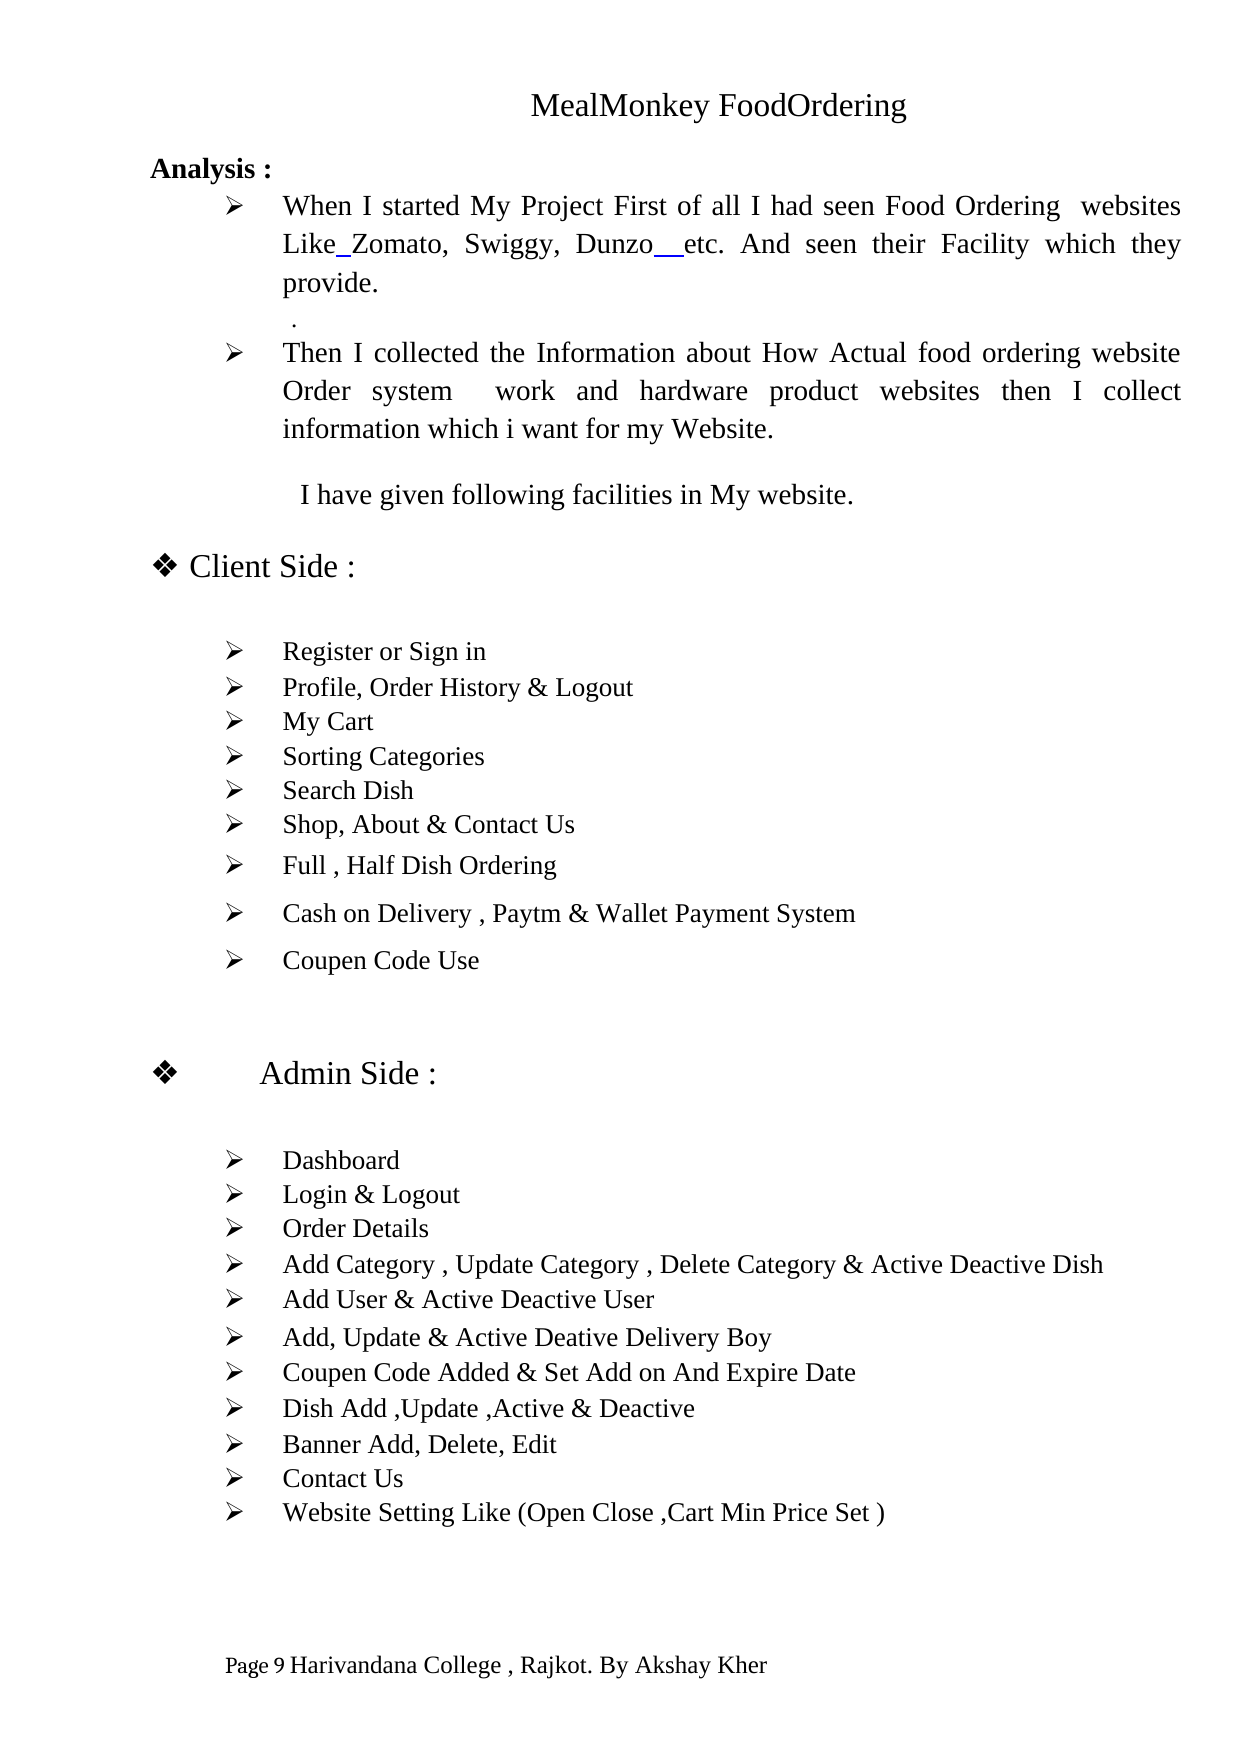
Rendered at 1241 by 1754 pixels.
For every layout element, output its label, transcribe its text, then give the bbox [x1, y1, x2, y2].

list Coupen Code Added & Set Add on And Expire Date [223, 1356, 1182, 1387]
list Login & Logout [223, 1178, 1182, 1209]
list Add User & Active Deactive User [223, 1283, 1182, 1314]
list Banner Add, Delete, Edit [223, 1428, 1182, 1459]
list Add, Update & Active Deative Delivery Boy [223, 1321, 1182, 1353]
list Order Details [223, 1212, 1182, 1243]
list Shop, About & Contact Us [223, 808, 1182, 839]
list My Cart [223, 705, 1182, 737]
text ❖ Admin Side : [150, 1048, 1185, 1094]
list Register or Sign in [223, 635, 1182, 666]
text ❖ Client Side : [150, 542, 1185, 587]
list Website Setting Like (Open Close ,Cart Min Price Set ) [223, 1496, 1182, 1528]
list Add Category , Update Category , Delete Category & Active Deactive Dish [223, 1248, 1182, 1280]
list Dish Add ,Update ,Active & Deactive [223, 1392, 1182, 1423]
list Full , Half Dish Ordering [223, 849, 1182, 880]
list Coupen Code Use [223, 944, 1182, 976]
list Cash on Delivery , Paytm & Wallet Payment System [223, 897, 1182, 928]
list Contact Us [223, 1462, 1182, 1493]
text Analysis : [150, 151, 1185, 185]
text . [291, 304, 1182, 333]
list Search Dish [223, 774, 1182, 805]
list When I started My Project First of all I had seen Food Ordering websites Like Zomato, Swiggy, Dunzo etc. And seen their Facility which they provide. [223, 188, 1182, 298]
list Sorting Categories [223, 740, 1182, 771]
text I have given following facilities in My website. [300, 477, 1182, 511]
list Profile, Order History & Logout [223, 671, 1182, 702]
list Dashboard [223, 1144, 1182, 1175]
list Then I collected the Information about How Actual food ordering website Order system work and hardware product websites then I collect information which i want for my Website. [223, 336, 1182, 445]
